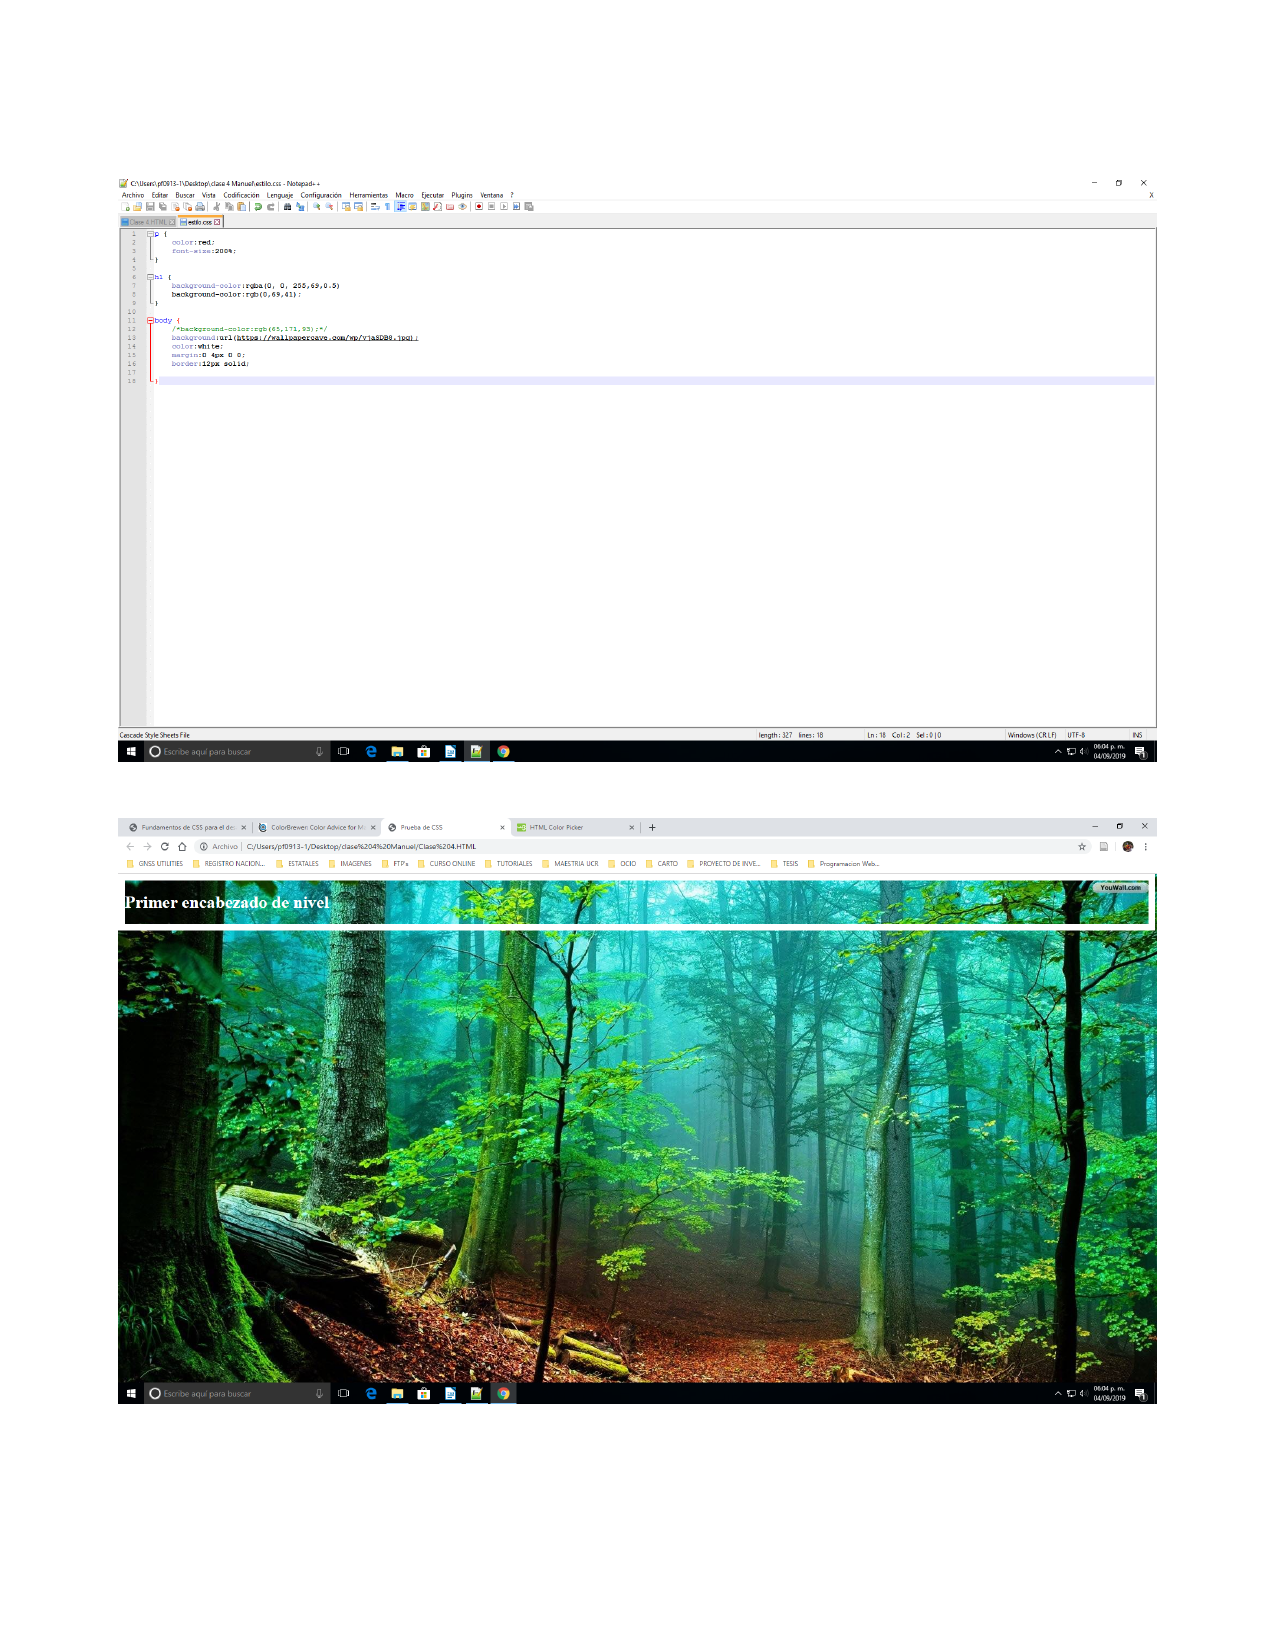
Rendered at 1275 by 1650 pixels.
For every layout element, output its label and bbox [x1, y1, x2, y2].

picture [118, 177, 1157, 762]
picture [118, 818, 1157, 1404]
